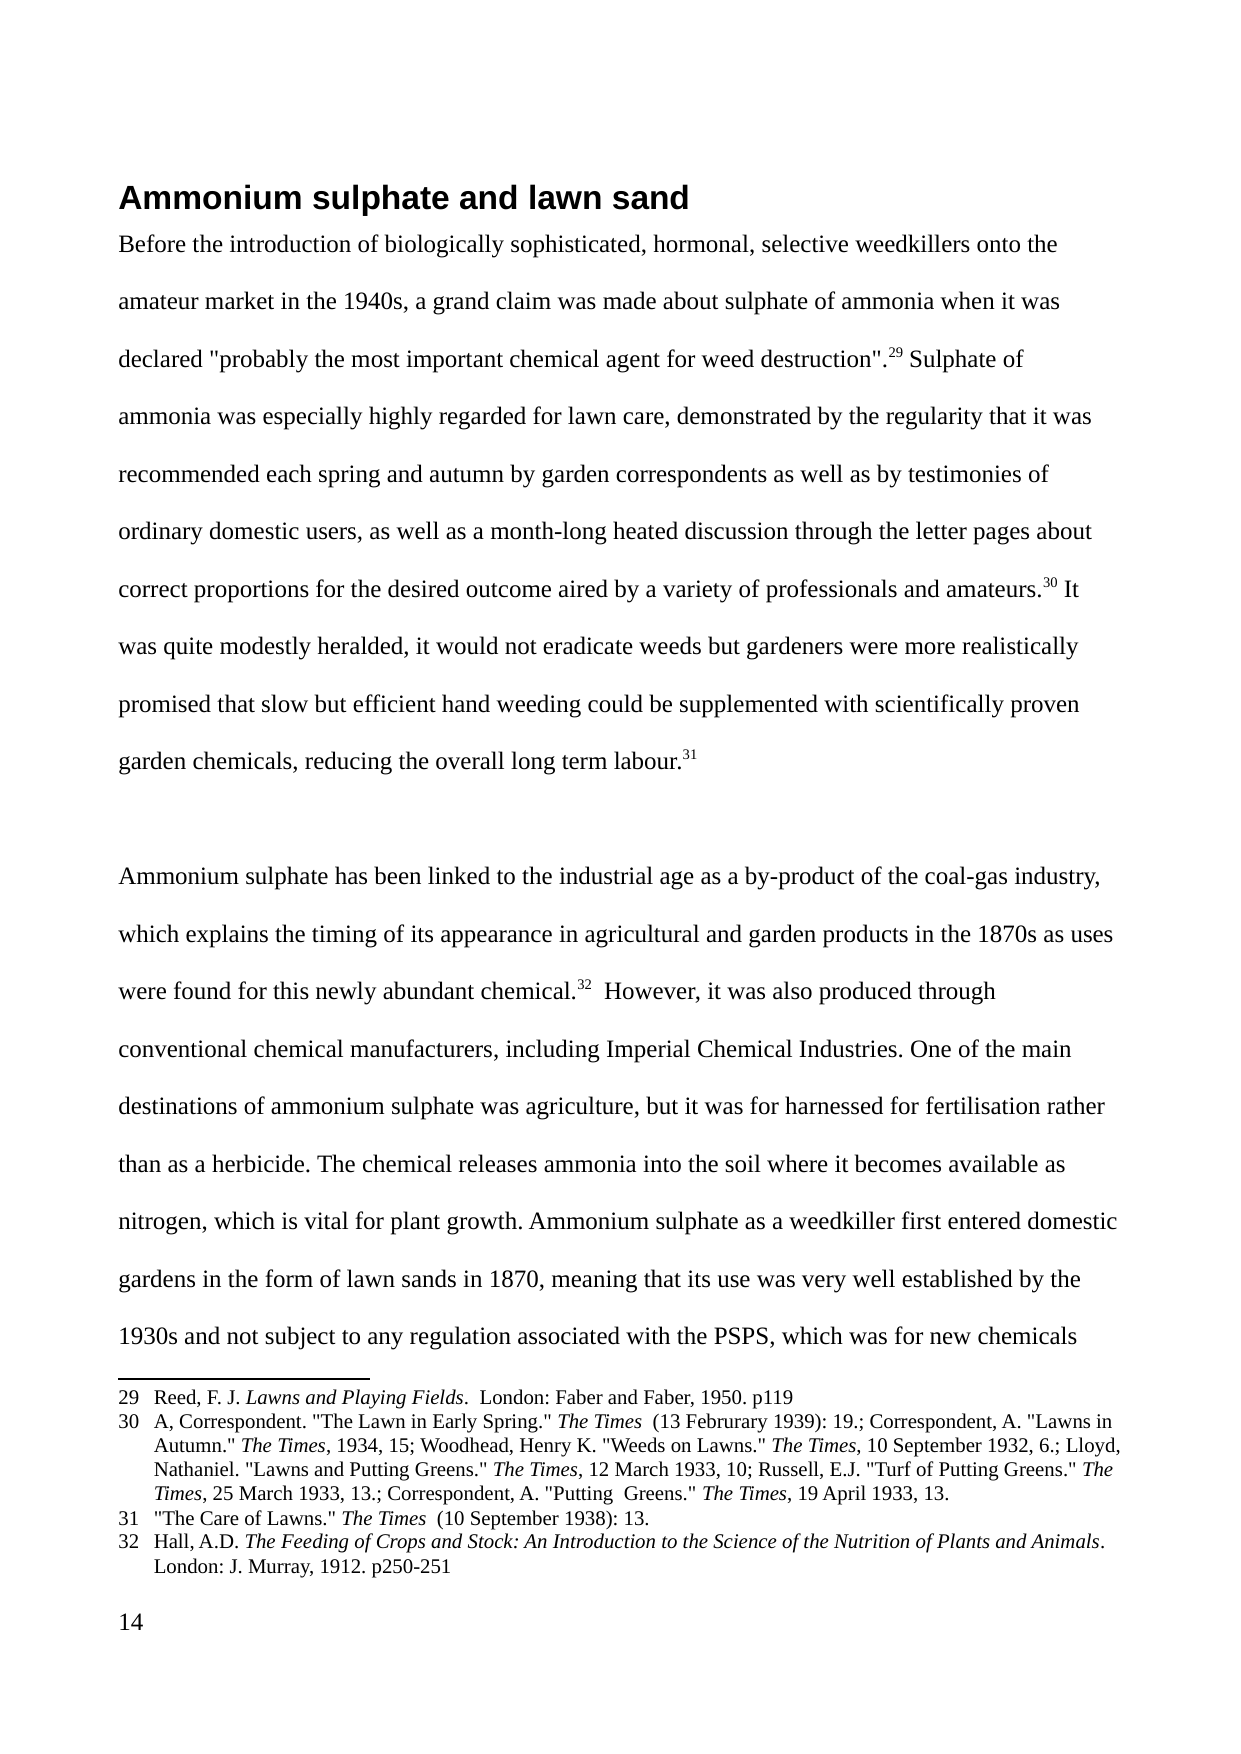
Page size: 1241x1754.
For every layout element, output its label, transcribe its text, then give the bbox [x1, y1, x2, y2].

text A, Correspondent. "The Lawn in Early Spring." The Times (13 Februrary 1939): 19.; Correspondent, A. "Lawns in Autumn." The Times, 1934, 15; Woodhead, Henry K. "Weeds on Lawns." The Times, 10 September 1932, 6.; Lloyd, Nathaniel. "Lawns and Putting Greens." The Times, 12 March 1933, 10; Russell, E.J. "Turf of Putting Greens." The Times, 25 March 1933, 13.; Correspondent, A. "Putting Greens." The Times, 19 April 1933, 13. [118, 1409, 1122, 1505]
text Ammonium sulphate has been linked to the industrial age as a by-product of the coal-gas industry, which explains the timing of its appearance in agricultural and garden products in the 1870s as uses were found for this newly abundant chemical. However, it was also produced through conventional chemical manufacturers, including Imperial Chemical Industries. One of the main destinations of ammonium sulphate was agriculture, but it was for harnessed for fertilisation rather than as a herbicide. The chemical releases ammonia into the soil where it becomes available as nitrogen, which is vital for plant growth. Ammonium sulphate as a weedkiller first entered domestic gardens in the form of lawn sands in 1870, meaning that its use was very well established by the 1930s and not subject to any regulation associated with the PSPS, which was for new chemicals [118, 861, 1122, 1350]
subtitle Ammonium sulphate and lawn sand [118, 178, 1122, 216]
text Reed, F. J. Lawns and Playing Fields. London: Faber and Faber, 1950. p119 [118, 1385, 1122, 1409]
text Hall, A.D. The Feeding of Crops and Stock: An Introduction to the Science of the Nutrition of Plants and Animals. London: J. Murray, 1912. p250-251 [118, 1529, 1122, 1578]
text "The Care of Lawns." The Times (10 September 1938): 13. [118, 1505, 1122, 1529]
text Before the introduction of biologically sophisticated, hormonal, selective weedkillers onto the amateur market in the 1940s, a grand claim was made about sulphate of ammonia when it was declared "probably the most important chemical agent for weed destruction". Sulphate of ammonia was especially highly regarded for lawn care, demonstrated by the regularity that it was recommended each spring and autumn by garden correspondents as well as by testimonies of ordinary domestic users, as well as a month-long heated discussion through the letter pages about correct proportions for the desired outcome aired by a variety of professionals and amateurs. It was quite modestly heralded, it would not eradicate weeds but gardeners were more realistically promised that slow but efficient hand weeding could be supplemented with scientifically proven garden chemicals, reducing the overall long term labour. [118, 229, 1122, 775]
